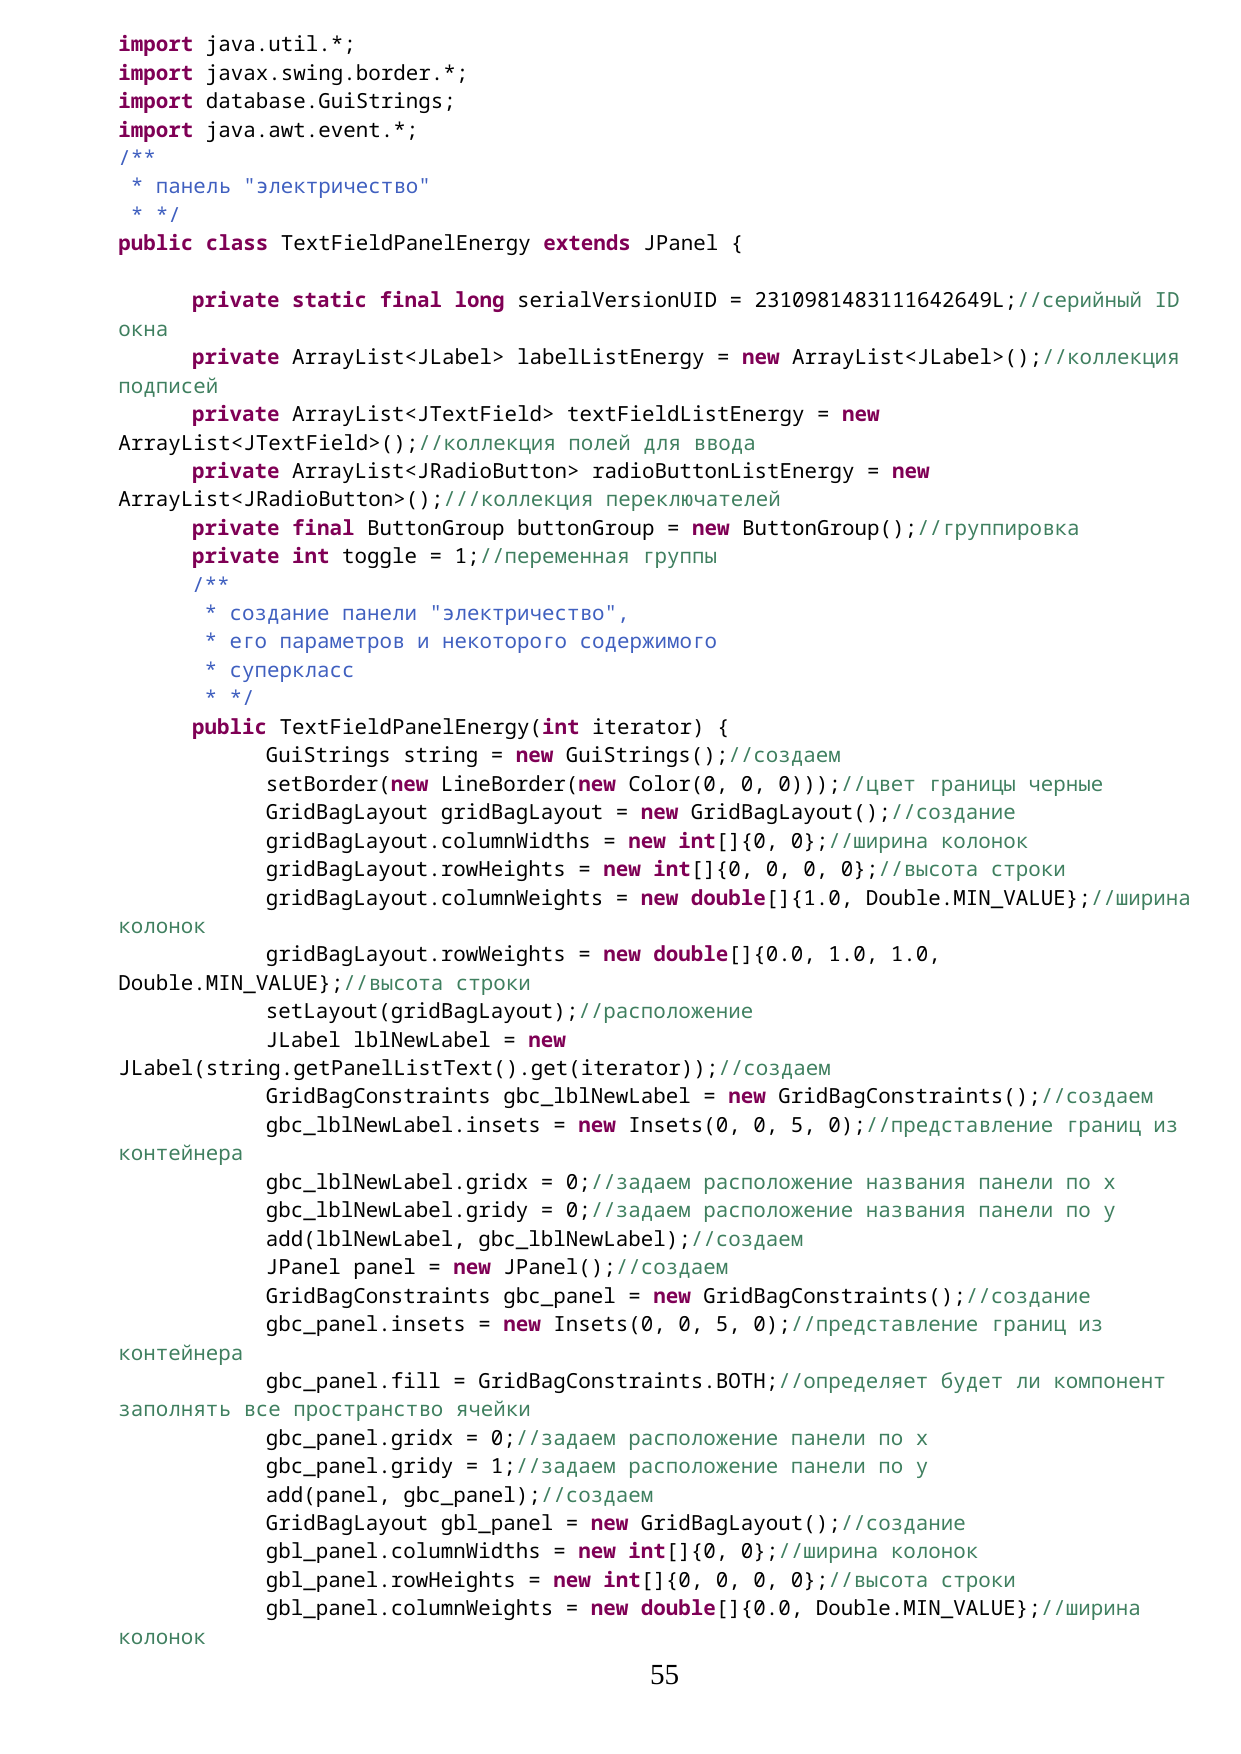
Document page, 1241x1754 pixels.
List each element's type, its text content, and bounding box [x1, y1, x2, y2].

text JPanel panel = new JPanel();//создаем [118, 1252, 1211, 1281]
text gbl_panel.columnWeights = new double[]{0.0, Double.MIN_VALUE};//ширина колонок [118, 1593, 1211, 1650]
text public TextFieldPanelEnergy(int iterator) { [118, 712, 1211, 740]
text setLayout(gridBagLayout);//расположение [118, 996, 1211, 1025]
text public class TextFieldPanelEnergy extends JPanel { [118, 228, 1211, 257]
text JLabel lblNewLabel = new JLabel(string.getPanelListText().get(iterator));//создаем [118, 1025, 1211, 1082]
text /** [118, 143, 1211, 172]
text /** [118, 570, 1211, 598]
text import database.GuiStrings; [118, 86, 1211, 115]
text gbc_lblNewLabel.gridy = 0;//задаем расположение названия панели по у [118, 1195, 1211, 1224]
text gbc_lblNewLabel.insets = new Insets(0, 0, 5, 0);//представление границ из контейнера [118, 1110, 1211, 1167]
text * создание панели "электричество", [118, 598, 1211, 627]
text gbc_panel.gridy = 1;//задаем расположение панели по у [118, 1451, 1211, 1480]
text gridBagLayout.rowHeights = new int[]{0, 0, 0, 0};//высота строки [118, 854, 1211, 883]
text gbl_panel.rowHeights = new int[]{0, 0, 0, 0};//высота строки [118, 1565, 1211, 1593]
text * панель "электричество" [118, 172, 1211, 200]
text * его параметров и некоторого содержимого [118, 627, 1211, 655]
text gridBagLayout.rowWeights = new double[]{0.0, 1.0, 1.0, Double.MIN_VALUE};//высота строки [118, 939, 1211, 996]
text add(lblNewLabel, gbc_lblNewLabel);//создаем [118, 1224, 1211, 1252]
text private static final long serialVersionUID = 2310981483111642649L;//серийный ID окна [118, 285, 1211, 342]
text gridBagLayout.columnWidths = new int[]{0, 0};//ширина колонок [118, 826, 1211, 854]
text GridBagConstraints gbc_panel = new GridBagConstraints();//создание [118, 1281, 1211, 1309]
text import java.util.*; [118, 29, 1211, 58]
text GuiStrings string = new GuiStrings();//создаем [118, 740, 1211, 769]
text * */ [118, 683, 1211, 712]
text setBorder(new LineBorder(new Color(0, 0, 0)));//цвет границы черные [118, 769, 1211, 797]
text private final ButtonGroup buttonGroup = new ButtonGroup();//группировка [118, 513, 1211, 541]
text private ArrayList<JLabel> labelListEnergy = new ArrayList<JLabel>();//коллекция подписей [118, 342, 1211, 399]
text private int toggle = 1;//переменная группы [118, 541, 1211, 570]
text private ArrayList<JRadioButton> radioButtonListEnergy = new ArrayList<JRadioButton>();///коллекция переключателей [118, 456, 1211, 513]
text gbl_panel.columnWidths = new int[]{0, 0};//ширина колонок [118, 1537, 1211, 1565]
text import javax.swing.border.*; [118, 58, 1211, 86]
text import java.awt.event.*; [118, 115, 1211, 143]
text gbc_panel.insets = new Insets(0, 0, 5, 0);//представление границ из контейнера [118, 1309, 1211, 1366]
text gbc_lblNewLabel.gridx = 0;//задаем расположение названия панели по х [118, 1167, 1211, 1195]
text GridBagConstraints gbc_lblNewLabel = new GridBagConstraints();//создаем [118, 1082, 1211, 1110]
text * суперкласс [118, 655, 1211, 683]
text private ArrayList<JTextField> textFieldListEnergy = new ArrayList<JTextField>();//коллекция полей для ввода [118, 399, 1211, 456]
text gridBagLayout.columnWeights = new double[]{1.0, Double.MIN_VALUE};//ширина колонок [118, 883, 1211, 939]
text * */ [118, 200, 1211, 228]
text gbc_panel.gridx = 0;//задаем расположение панели по х [118, 1423, 1211, 1451]
text gbc_panel.fill = GridBagConstraints.BOTH;//определяет будет ли компонент заполнять все пространство ячейки [118, 1366, 1211, 1423]
text GridBagLayout gbl_panel = new GridBagLayout();//создание [118, 1508, 1211, 1537]
text add(panel, gbc_panel);//создаем [118, 1480, 1211, 1508]
text GridBagLayout gridBagLayout = new GridBagLayout();//создание [118, 797, 1211, 826]
